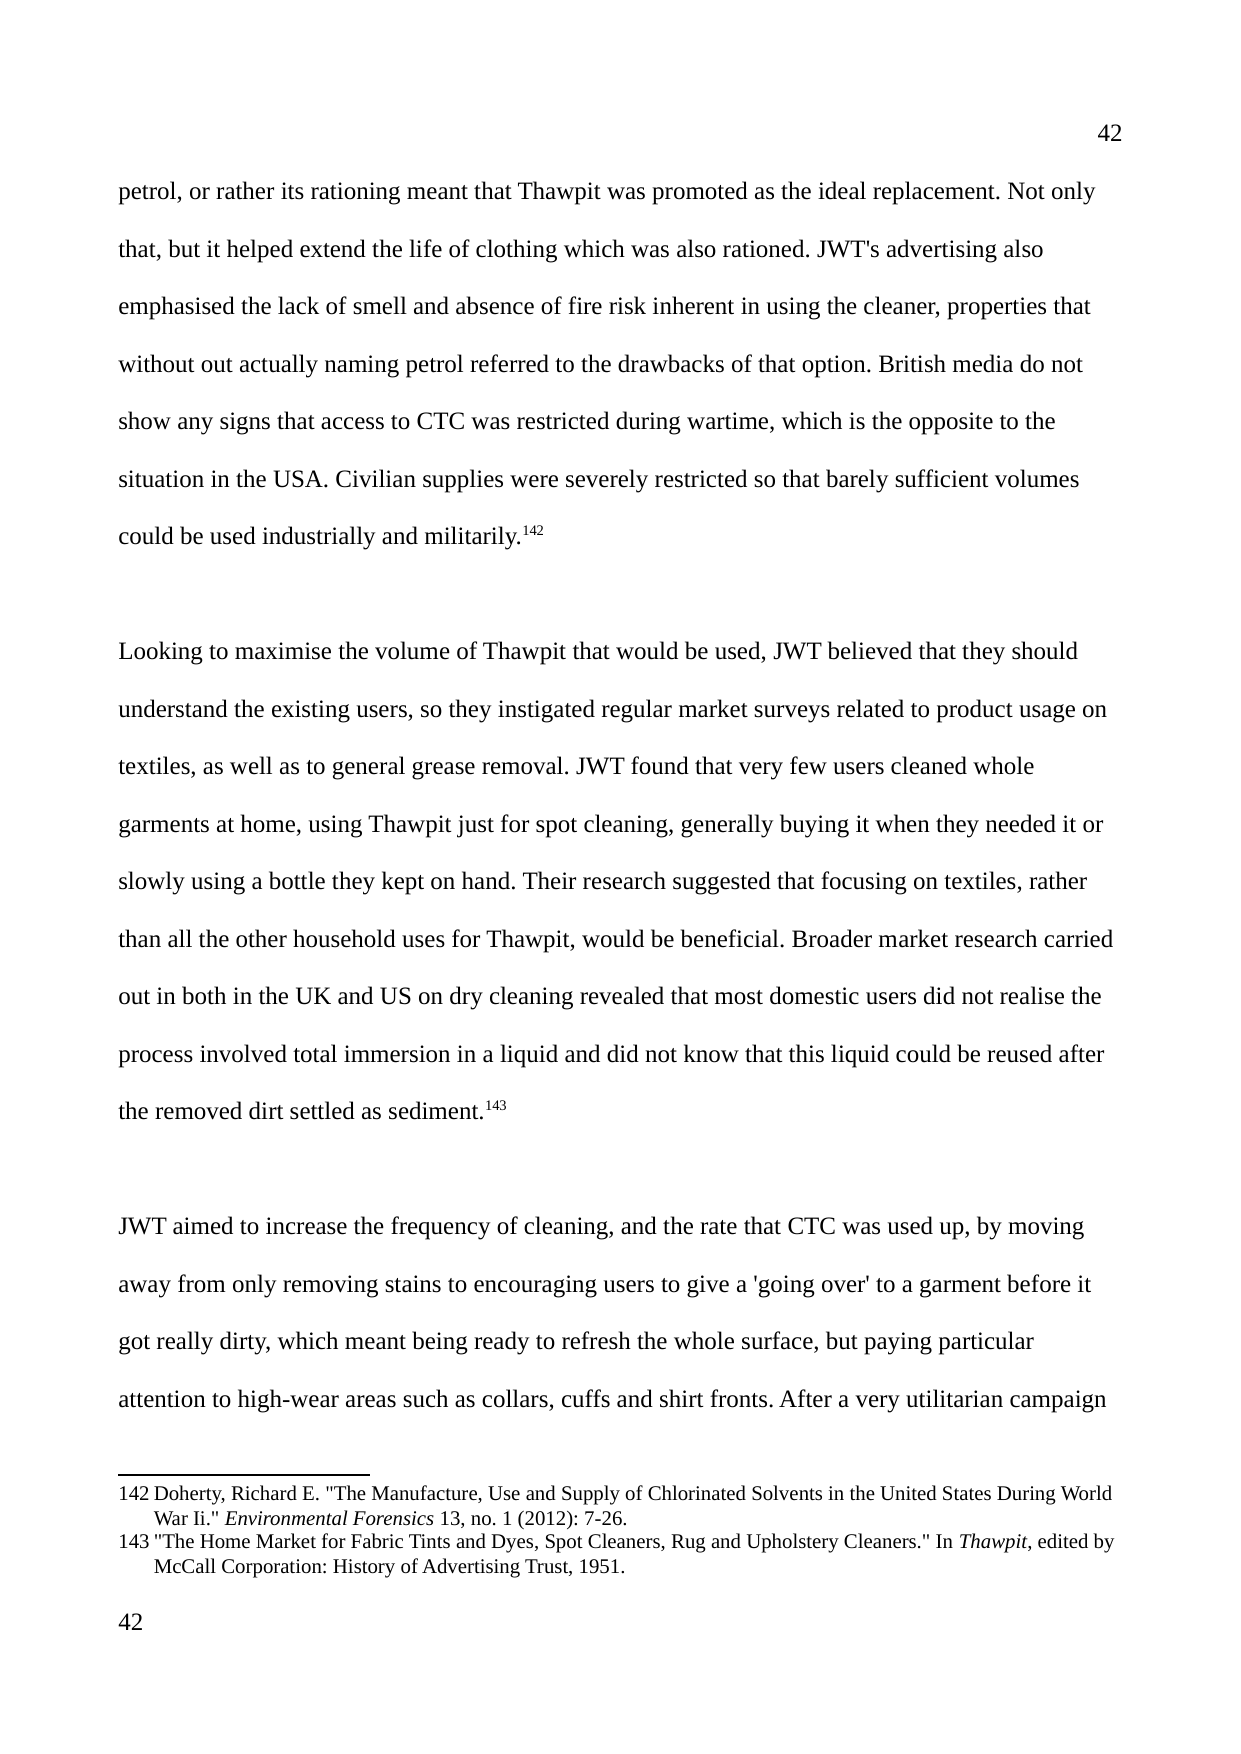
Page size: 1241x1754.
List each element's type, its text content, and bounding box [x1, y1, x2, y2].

text "The Home Market for Fabric Tints and Dyes, Spot Cleaners, Rug and Upholstery Cleaners." In Thawpit, edited by McCall Corporation: History of Advertising Trust, 1951. [118, 1529, 1122, 1578]
text Doherty, Richard E. "The Manufacture, Use and Supply of Chlorinated Solvents in the United States During World War Ii." Environmental Forensics 13, no. 1 (2012): 7-26. [118, 1481, 1122, 1529]
text petrol, or rather its rationing meant that Thawpit was promoted as the ideal replacement. Not only that, but it helped extend the life of clothing which was also rationed. JWT's advertising also emphasised the lack of smell and absence of fire risk inherent in using the cleaner, properties that without out actually naming petrol referred to the drawbacks of that option. British media do not show any signs that access to CTC was restricted during wartime, which is the opposite to the situation in the USA. Civilian supplies were severely restricted so that barely sufficient volumes could be used industrially and militarily. [118, 176, 1122, 550]
text Looking to maximise the volume of Thawpit that would be used, JWT believed that they should understand the existing users, so they instigated regular market surveys related to product usage on textiles, as well as to general grease removal. JWT found that very few users cleaned whole garments at home, using Thawpit just for spot cleaning, generally buying it when they needed it or slowly using a bottle they kept on hand. Their research suggested that focusing on textiles, rather than all the other household uses for Thawpit, would be beneficial. Broader market research carried out in both in the UK and US on dry cleaning revealed that most domestic users did not realise the process involved total immersion in a liquid and did not know that this liquid could be reused after the removed dirt settled as sediment. [118, 636, 1122, 1125]
text JWT aimed to increase the frequency of cleaning, and the rate that CTC was used up, by moving away from only removing stains to encouraging users to give a 'going over' to a garment before it got really dirty, which meant being ready to refresh the whole surface, but paying particular attention to high-wear areas such as collars, cuffs and shirt fronts. After a very utilitarian campaign [118, 1211, 1122, 1413]
